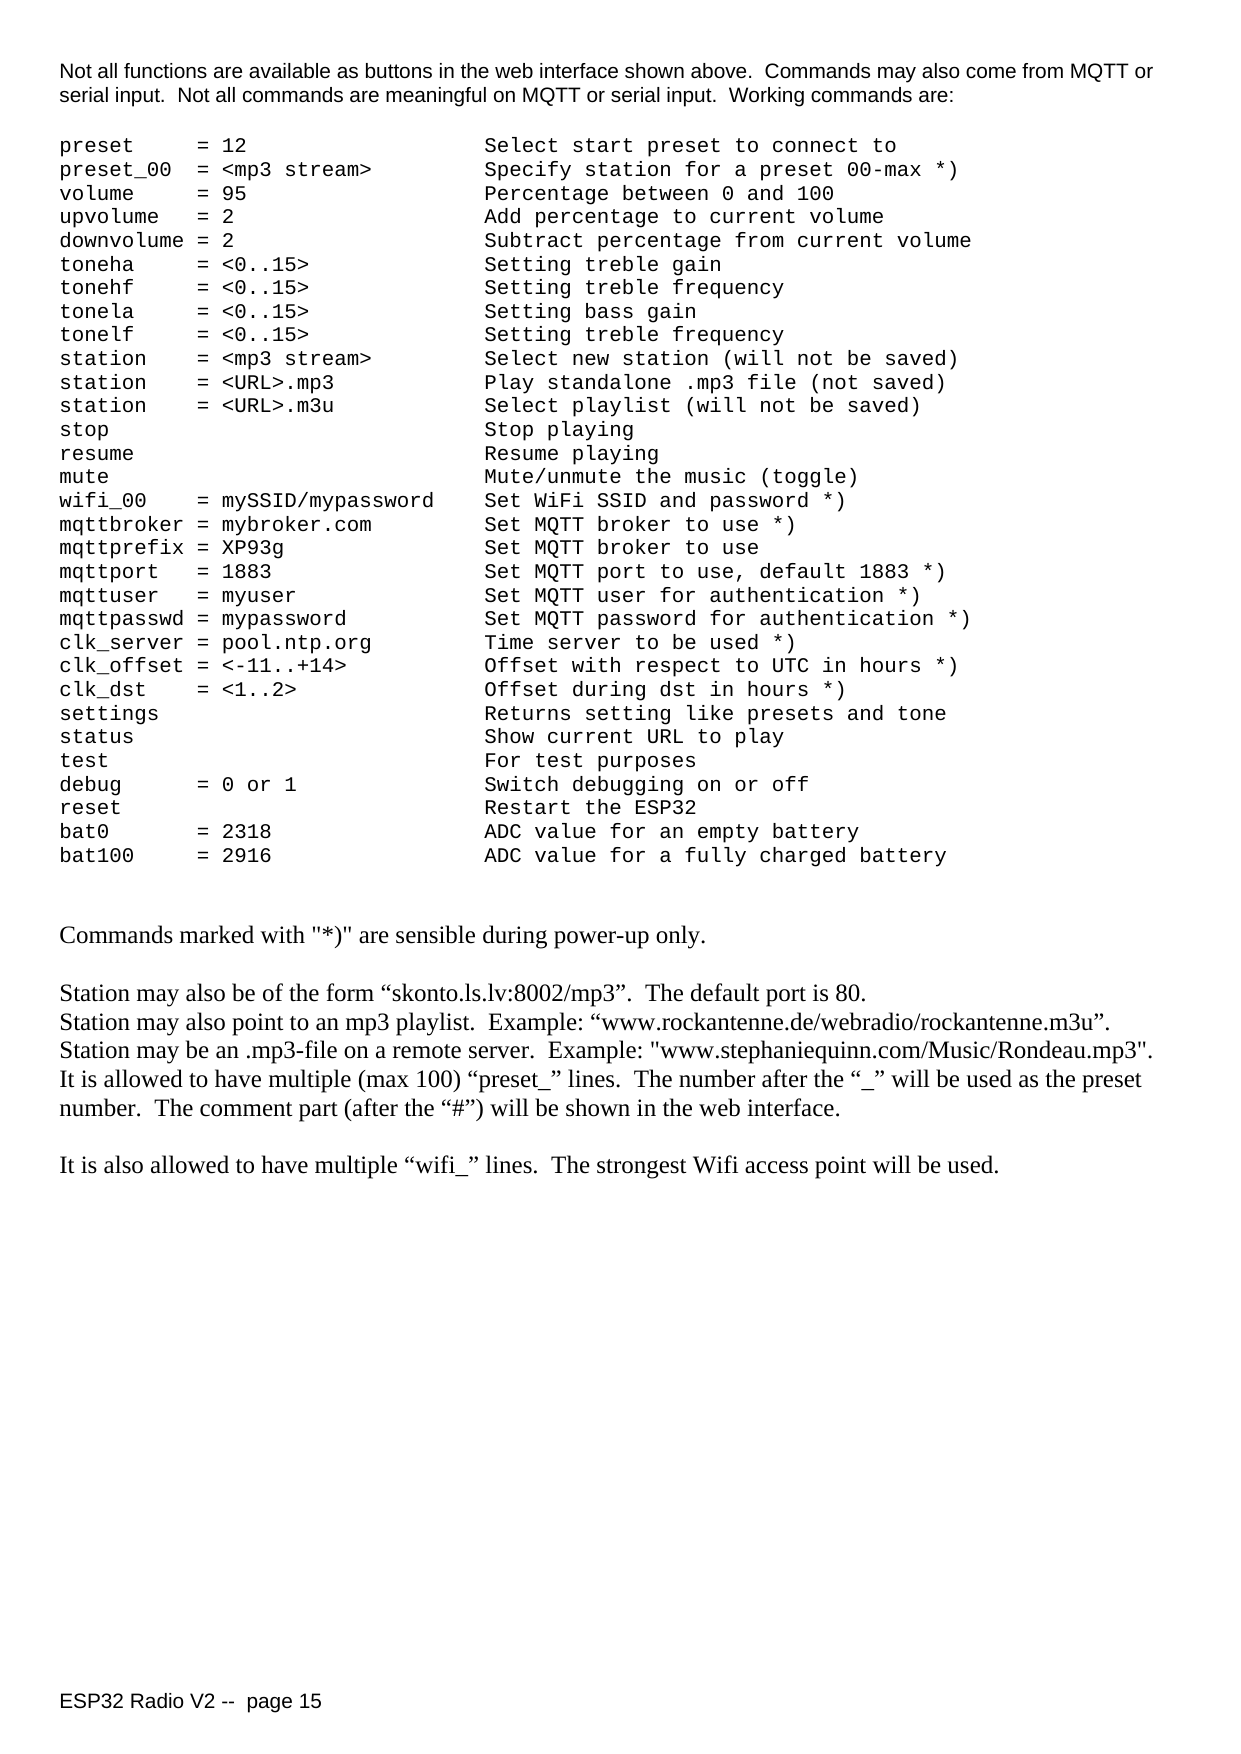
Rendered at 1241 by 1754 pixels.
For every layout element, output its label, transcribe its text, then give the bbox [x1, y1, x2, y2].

text Not all functions are available as buttons in the web interface shown above. Commands may also come from MQTT or serial input. Not all commands are meaningful on MQTT or serial input. Working commands are: [59, 59, 1181, 107]
text status Show current URL to play [59, 726, 1181, 750]
text Commands marked with "*)" are sensible during power-up only. [59, 920, 1181, 949]
text preset_00 = <mp3 stream> Specify station for a preset 00-max *) [59, 159, 1181, 183]
text station = <URL>.mp3 Play standalone .mp3 file (not saved) [59, 372, 1181, 395]
text mqttbroker = mybroker.com Set MQTT broker to use *) [59, 514, 1181, 537]
text wifi_00 = mySSID/mypassword Set WiFi SSID and password *) [59, 490, 1181, 514]
text station = <URL>.m3u Select playlist (will not be saved) [59, 395, 1181, 419]
text downvolume = 2 Subtract percentage from current volume [59, 230, 1181, 253]
text mqttpasswd = mypassword Set MQTT password for authentication *) [59, 608, 1181, 632]
text clk_dst = <1..2> Offset during dst in hours *) [59, 679, 1181, 703]
text bat100 = 2916 ADC value for a fully charged battery [59, 845, 1181, 868]
text Station may also point to an mp3 playlist. Example: “www.rockantenne.de/webradio/rockantenne.m3u”. [59, 1007, 1181, 1035]
text It is allowed to have multiple (max 100) “preset_” lines. The number after the “_” will be used as the preset number. The comment part (after the “#”) will be shown in the web interface. [59, 1064, 1181, 1150]
text tonehf = <0..15> Setting treble frequency [59, 277, 1181, 301]
text It is also allowed to have multiple “wifi_” lines. The strongest Wifi access point will be used. [59, 1150, 1181, 1179]
text stop Stop playing [59, 419, 1181, 443]
text debug = 0 or 1 Switch debugging on or off [59, 774, 1181, 797]
text mqttprefix = XP93g Set MQTT broker to use [59, 537, 1181, 561]
text tonelf = <0..15> Setting treble frequency [59, 324, 1181, 348]
text resume Resume playing [59, 443, 1181, 466]
text settings Returns setting like presets and tone [59, 703, 1181, 726]
text station = <mp3 stream> Select new station (will not be saved) [59, 348, 1181, 372]
text tonela = <0..15> Setting bass gain [59, 301, 1181, 324]
text Station may also be of the form “skonto.ls.lv:8002/mp3”. The default port is 80. [59, 978, 1181, 1007]
text clk_server = pool.ntp.org Time server to be used *) [59, 632, 1181, 656]
text mqttport = 1883 Set MQTT port to use, default 1883 *) [59, 561, 1181, 584]
text clk_offset = <-11..+14> Offset with respect to UTC in hours *) [59, 656, 1181, 679]
text Station may be an .mp3-file on a remote server. Example: "www.stephaniequinn.com/Music/Rondeau.mp3". [59, 1035, 1181, 1064]
text mute Mute/unmute the music (toggle) [59, 466, 1181, 490]
text reset Restart the ESP32 [59, 797, 1181, 821]
text bat0 = 2318 ADC value for an empty battery [59, 821, 1181, 845]
text mqttuser = myuser Set MQTT user for authentication *) [59, 584, 1181, 608]
text test For test purposes [59, 750, 1181, 774]
text upvolume = 2 Add percentage to current volume [59, 206, 1181, 230]
text toneha = <0..15> Setting treble gain [59, 253, 1181, 277]
text preset = 12 Select start preset to connect to [59, 135, 1181, 159]
text volume = 95 Percentage between 0 and 100 [59, 183, 1181, 206]
